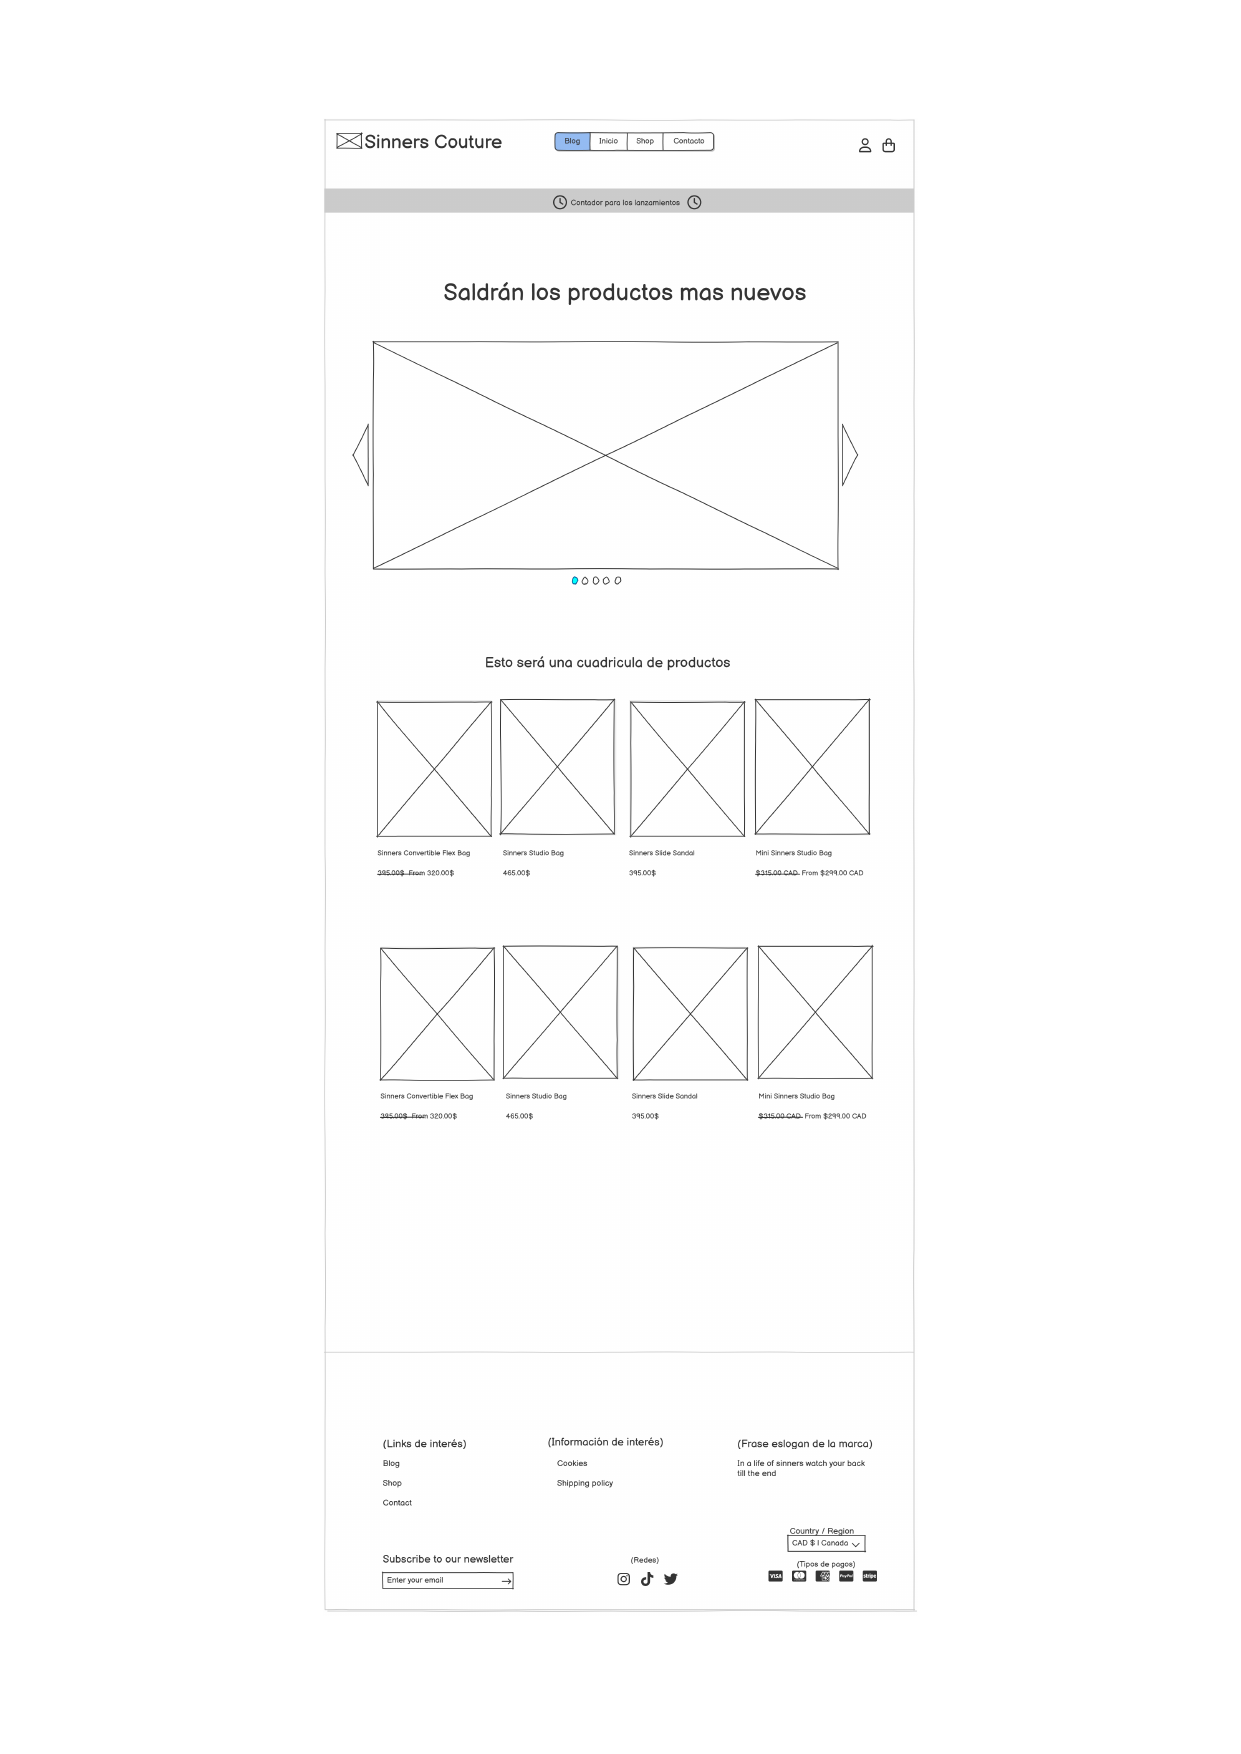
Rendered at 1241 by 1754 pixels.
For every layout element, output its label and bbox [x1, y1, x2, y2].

picture [322, 118, 918, 1616]
